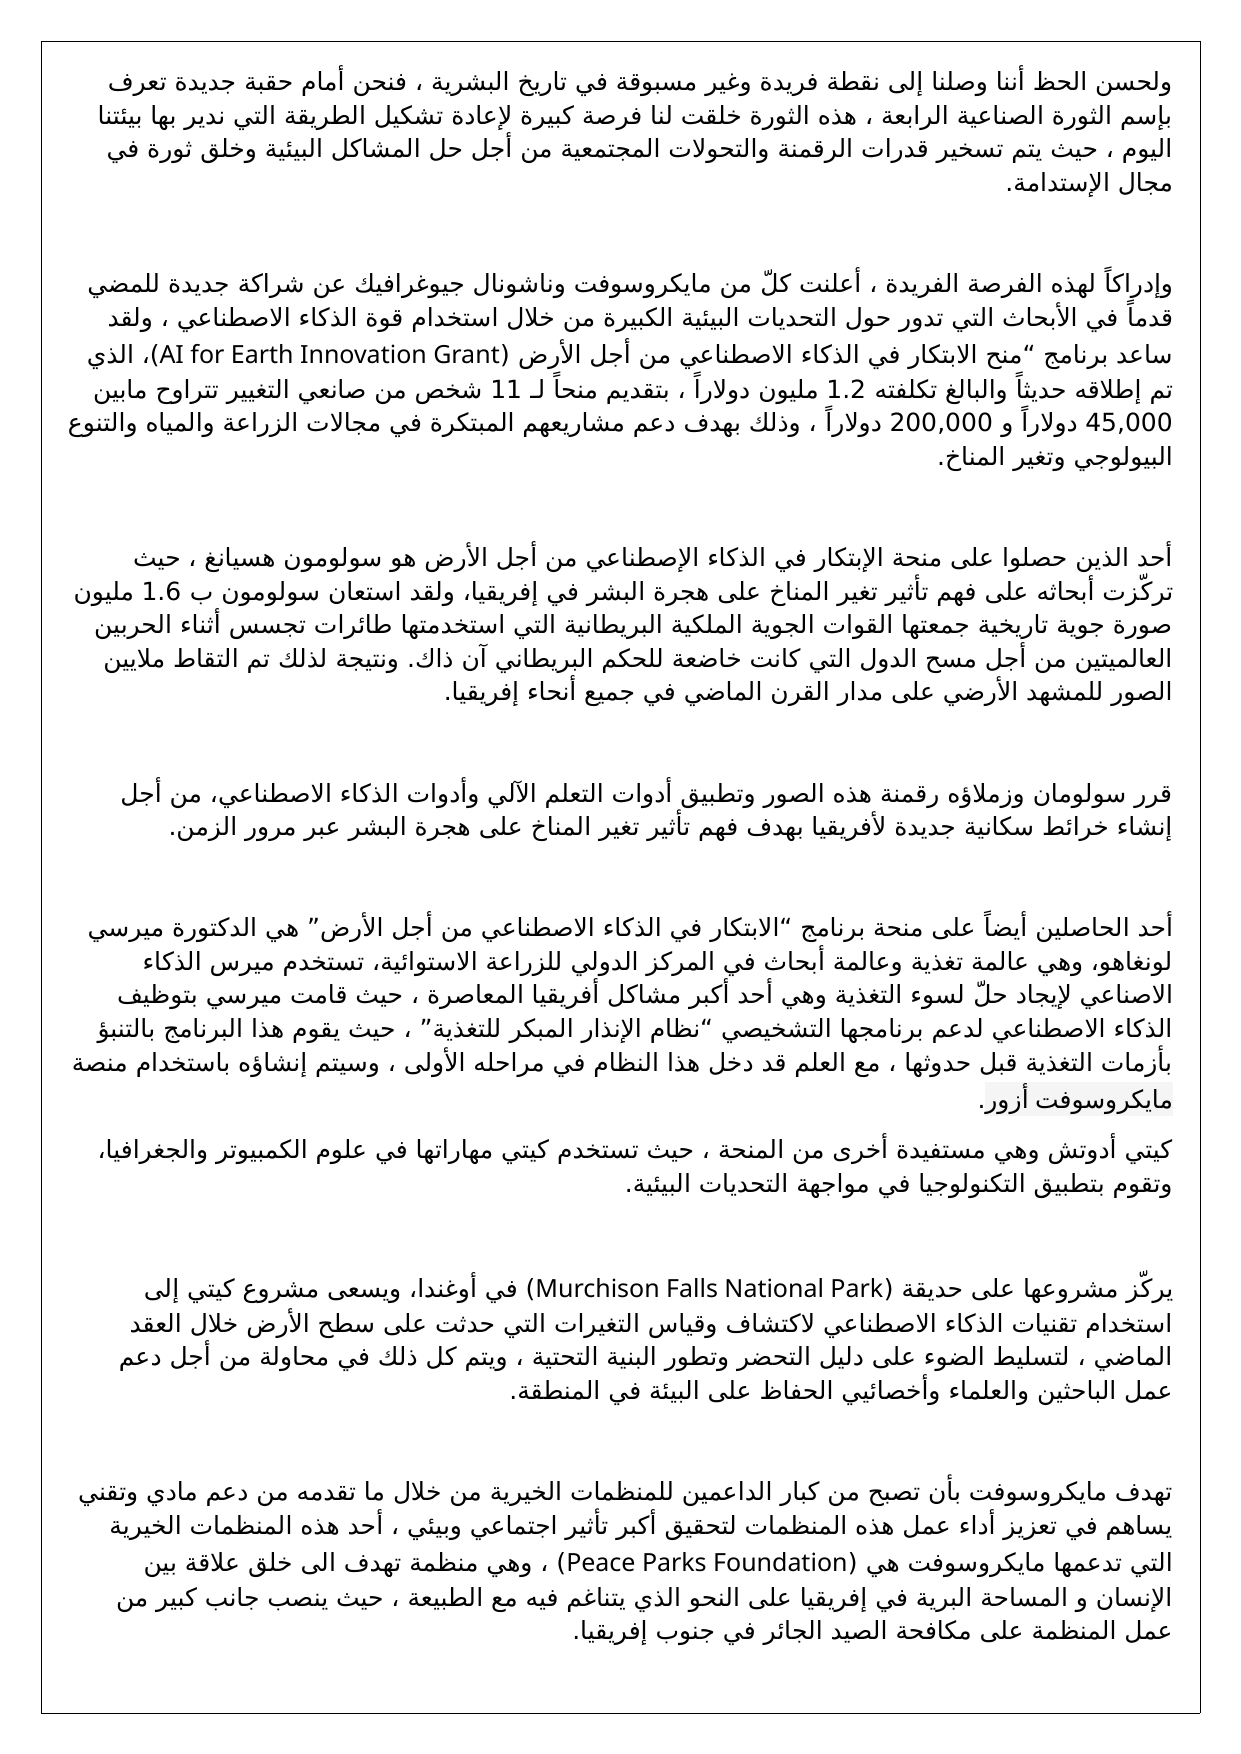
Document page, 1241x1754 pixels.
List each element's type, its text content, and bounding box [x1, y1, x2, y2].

text ولحسن الحظ أننا وصلنا إلى نقطة فريدة وغير مسبوقة في تاريخ البشرية ، فنحن أمام حقبة جديدة تعرف بإسم الثورة الصناعية الرابعة ، هذه الثورة خلقت لنا فرصة كبيرة لإعادة تشكيل الطريقة التي ندير بها بيئتنا اليوم ، حيث يتم تسخير قدرات الرقمنة والتحولات المجتمعية من أجل حل المشاكل البيئية وخلق ثورة في مجال الإستدامة. [68, 68, 1173, 197]
text يركّز مشروعها على حديقة (Murchison Falls National Park) في أوغندا، ويسعى مشروع كيتي إلى استخدام تقنيات الذكاء الاصطناعي لاكتشاف وقياس التغيرات التي حدثت على سطح الأرض خلال العقد الماضي ، لتسليط الضوء على دليل التحضر وتطور البنية التحتية ، ويتم كل ذلك في محاولة من أجل دعم عمل الباحثين والعلماء وأخصائيي الحفاظ على البيئة في المنطقة. [68, 1271, 1173, 1405]
text وإدراكاً لهذه الفرصة الفريدة ، أعلنت كلّ من مايكروسوفت وناشونال جيوغرافيك عن شراكة جديدة للمضي قدماً في الأبحاث التي تدور حول التحديات البيئية الكبيرة من خلال استخدام قوة الذكاء الاصطناعي ، ولقد ساعد برنامج “منح الابتكار في الذكاء الاصطناعي من أجل الأرض (AI for Earth Innovation Grant)، الذي تم إطلاقه حديثاً والبالغ تكلفته 1.2 مليون دولاراً ، بتقديم منحاً لـ 11 شخص من صانعي التغيير تتراوح مابين 45,000 دولاراً و 200,000 دولاراً ، وذلك بهدف دعم مشاريعهم المبتكرة في مجالات الزراعة والمياه والتنوع البيولوجي وتغير المناخ. [68, 269, 1173, 471]
text أحد الذين حصلوا على منحة الإبتكار في الذكاء الإصطناعي من أجل الأرض هو سولومون هسيانغ ، حيث تركّزت أبحاثه على فهم تأثير تغير المناخ على هجرة البشر في إفريقيا، ولقد استعان سولومون ب 1.6 مليون صورة جوية تاريخية جمعتها القوات الجوية الملكية البريطانية التي استخدمتها طائرات تجسس أثناء الحربين العالميتين من أجل مسح الدول التي كانت خاضعة للحكم البريطاني آن ذاك. ونتيجة لذلك تم التقاط ملايين الصور للمشهد الأرضي على مدار القرن الماضي في جميع أنحاء إفريقيا. [68, 543, 1173, 707]
text قرر سولومان وزملاؤه رقمنة هذه الصور وتطبيق أدوات التعلم الآلي وأدوات الذكاء الاصطناعي، من أجل إنشاء خرائط سكانية جديدة لأفريقيا بهدف فهم تأثير تغير المناخ على هجرة البشر عبر مرور الزمن. [68, 779, 1173, 841]
text كيتي أدوتش وهي مستفيدة أخرى من المنحة ، حيث تستخدم كيتي مهاراتها في علوم الكمبيوتر والجغرافيا، وتقوم بتطبيق التكنولوجيا في مواجهة التحديات البيئية. [68, 1136, 1173, 1198]
text أحد الحاصلين أيضاً على منحة برنامج “الابتكار في الذكاء الاصطناعي من أجل الأرض” هي الدكتورة ميرسي لونغاهو، وهي عالمة تغذية وعالمة أبحاث في المركز الدولي للزراعة الاستوائية، تستخدم ميرس الذكاء الاصناعي لإيجاد حلّ لسوء التغذية وهي أحد أكبر مشاكل أفريقيا المعاصرة ، حيث قامت ميرسي بتوظيف الذكاء الاصطناعي لدعم برنامجها التشخيصي “نظام الإنذار المبكر للتغذية” ، حيث يقوم هذا البرنامج بالتنبؤ بأزمات التغذية قبل حدوثها ، مع العلم قد دخل هذا النظام في مراحله الأولى ، وسيتم إنشاؤه باستخدام منصة مايكروسوفت أزور. [68, 913, 1173, 1116]
text تهدف مايكروسوفت بأن تصبح من كبار الداعمين للمنظمات الخيرية من خلال ما تقدمه من دعم مادي وتقني يساهم في تعزيز أداء عمل هذه المنظمات لتحقيق أكبر تأثير اجتماعي وبيئي ، أحد هذه المنظمات الخيرية التي تدعمها مايكروسوفت هي (Peace Parks Foundation) ، وهي منظمة تهدف الى خلق علاقة بين الإنسان و المساحة البرية في إفريقيا على النحو الذي يتناغم فيه مع الطبيعة ، حيث ينصب جانب كبير من عمل المنظمة على مكافحة الصيد الجائر في جنوب إفريقيا. [68, 1477, 1173, 1646]
